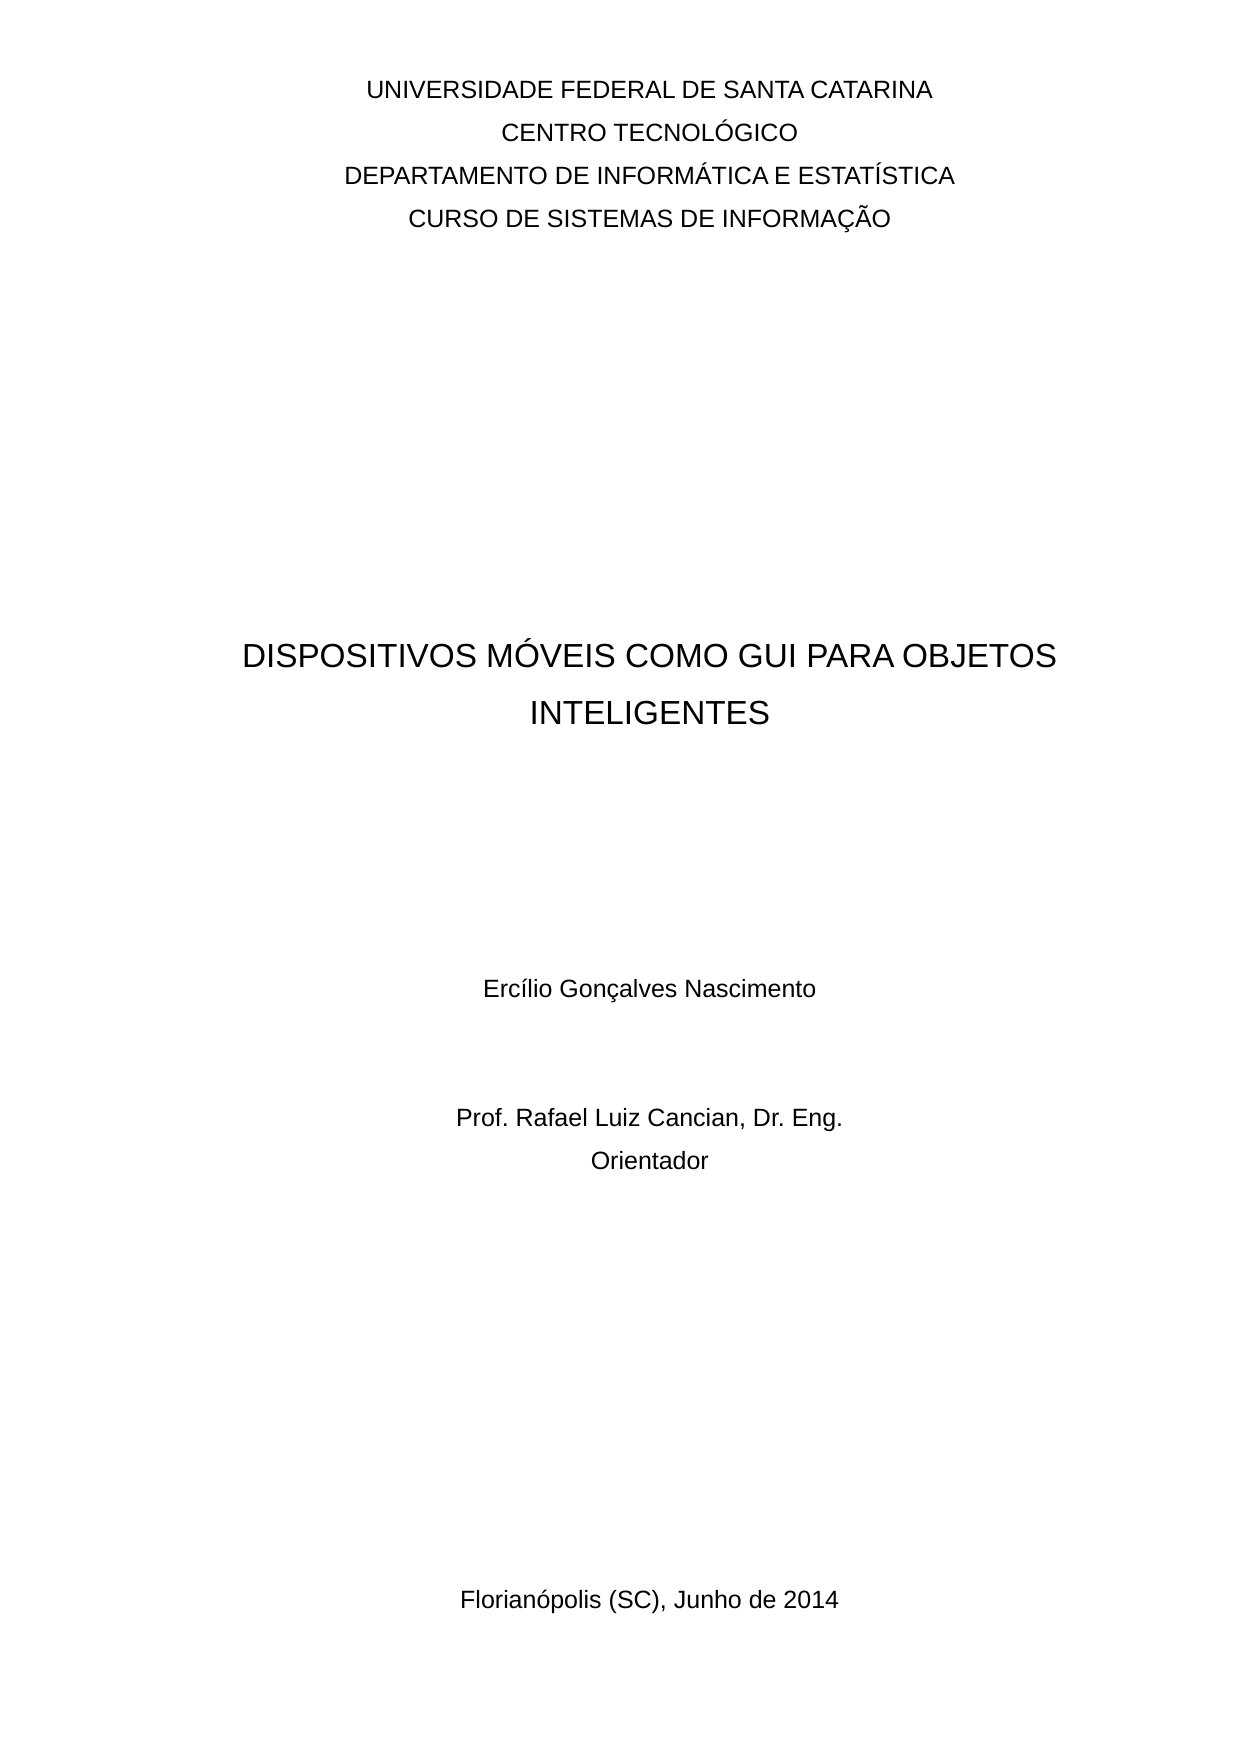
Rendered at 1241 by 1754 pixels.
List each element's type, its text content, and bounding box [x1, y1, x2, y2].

text CENTRO TECNOLÓGICO [177, 118, 1122, 147]
text DEPARTAMENTO DE INFORMÁTICA E ESTATÍSTICA [177, 161, 1122, 190]
text DISPOSITIVOS MÓVEIS COMO GUI PARA OBJETOS INTELIGENTES [177, 636, 1122, 732]
text Ercílio Gonçalves Nascimento [177, 974, 1122, 1002]
text Florianópolis (SC), Junho de 2014 [177, 1584, 1122, 1613]
text Prof. Rafael Luiz Cancian, Dr. Eng. [177, 1103, 1122, 1132]
text UNIVERSIDADE FEDERAL DE SANTA CATARINA [177, 75, 1122, 104]
text Orientador [177, 1146, 1122, 1175]
text CURSO DE SISTEMAS DE INFORMAÇÃO [177, 204, 1122, 233]
